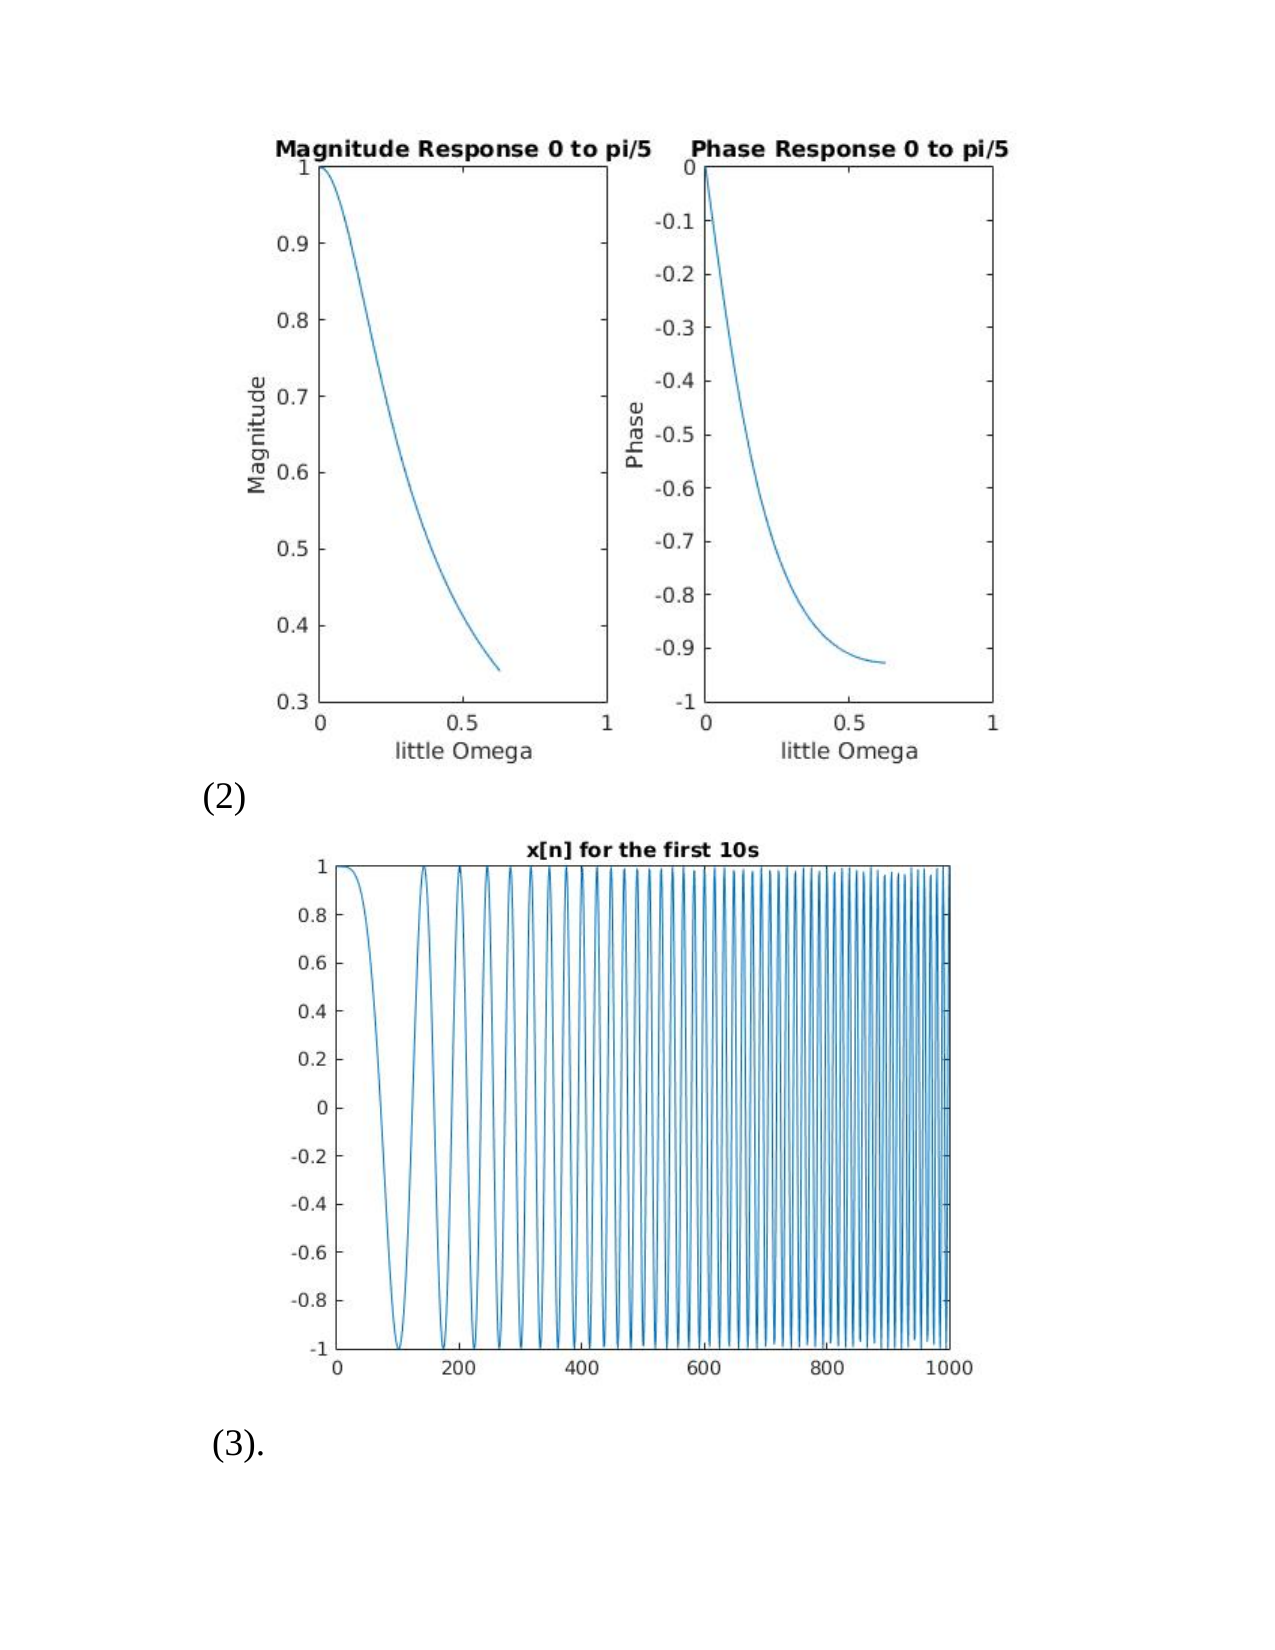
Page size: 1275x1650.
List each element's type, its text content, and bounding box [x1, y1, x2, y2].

text (2) [118, 118, 1157, 817]
picture [234, 822, 1024, 1414]
text (3). [118, 1421, 1157, 1464]
picture [200, 118, 1075, 774]
